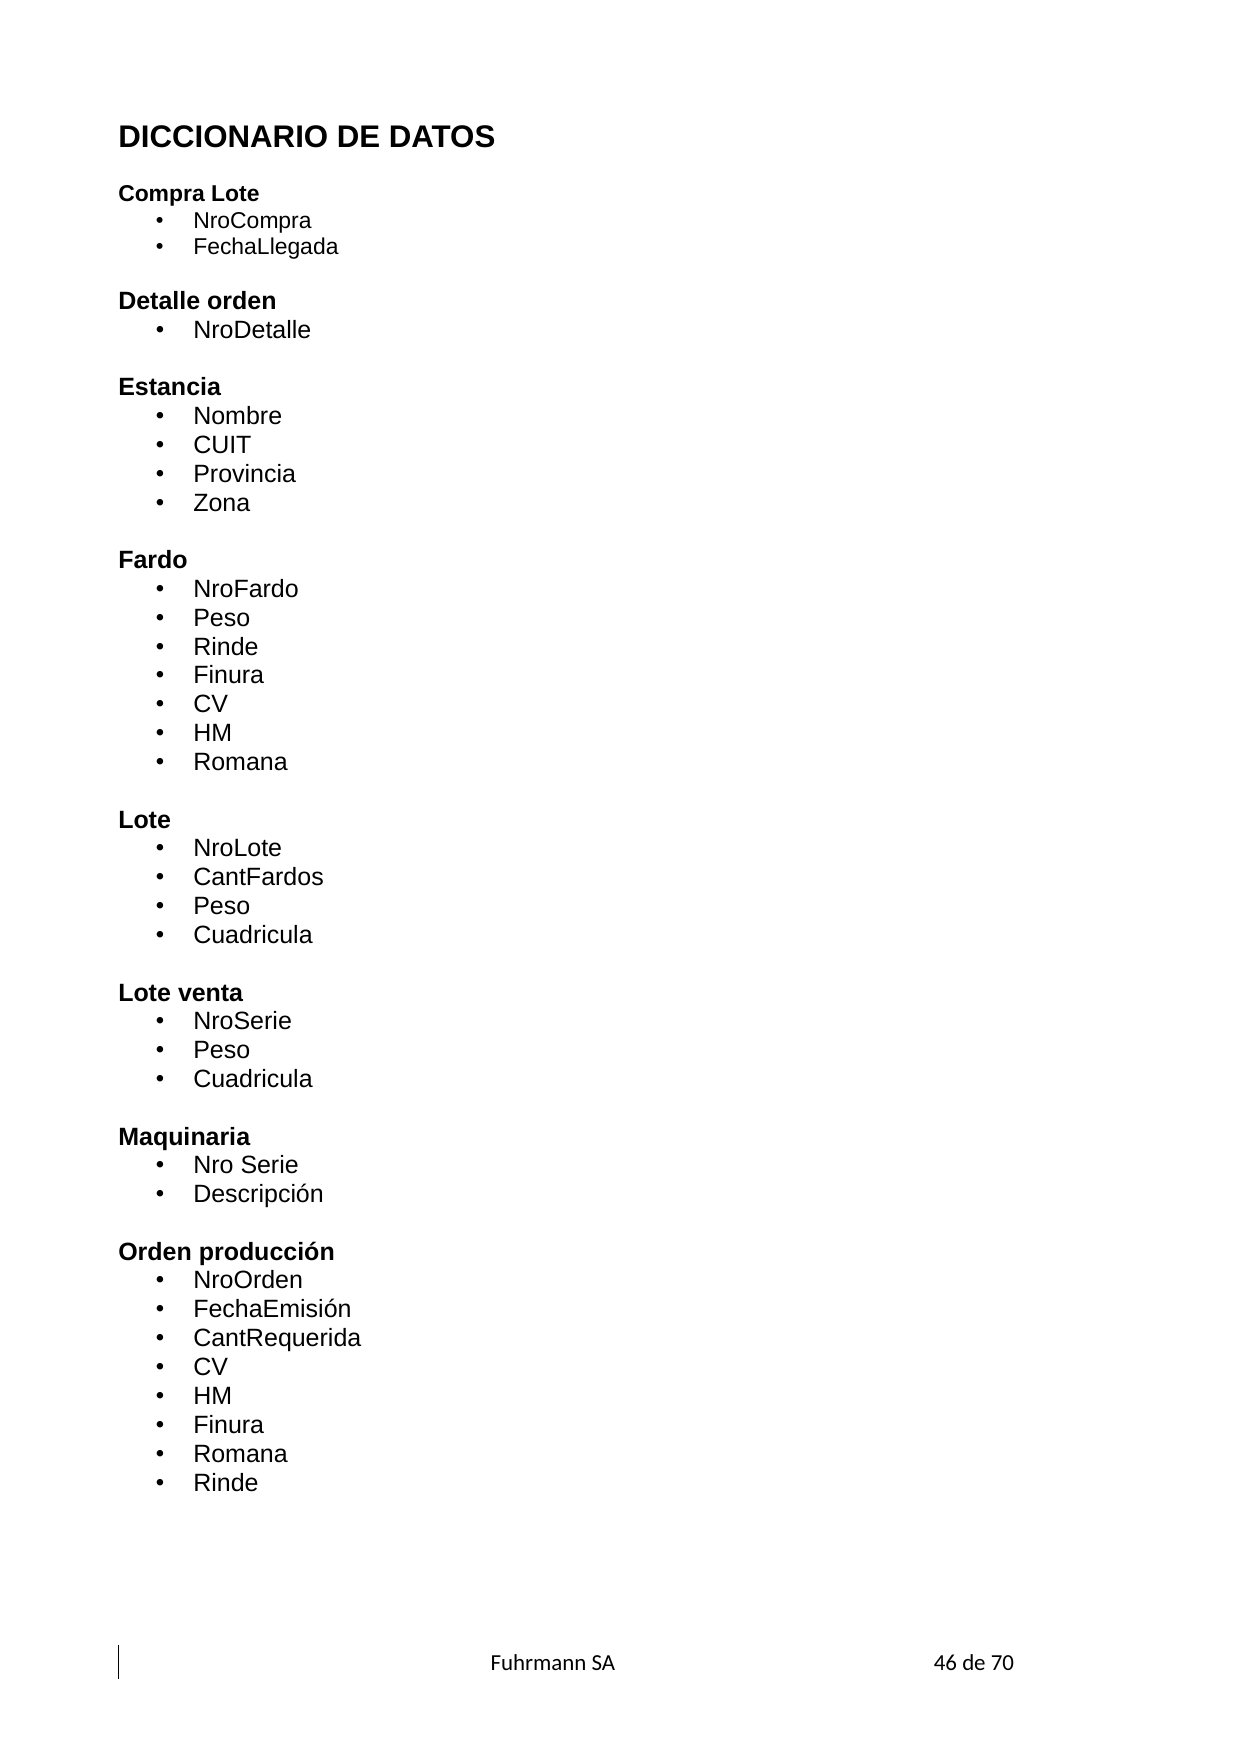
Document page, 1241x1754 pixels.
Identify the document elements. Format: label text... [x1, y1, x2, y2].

list NroCompra [156, 207, 1122, 233]
list Rinde [156, 1467, 1122, 1496]
list CantRequerida [156, 1323, 1122, 1352]
list Provincia [156, 459, 1122, 487]
list HM [156, 1381, 1122, 1410]
list NroOrden [156, 1266, 1122, 1294]
text Maquinaria [118, 1122, 1122, 1150]
list Peso [156, 603, 1122, 632]
list Cuadricula [156, 1064, 1122, 1093]
list Nombre [156, 401, 1122, 430]
list NroSerie [156, 1006, 1122, 1035]
list NroLote [156, 833, 1122, 862]
list Nro Serie [156, 1150, 1122, 1179]
list Romana [156, 747, 1122, 776]
list Zona [156, 487, 1122, 516]
list Cuadricula [156, 920, 1122, 949]
list FechaEmisión [156, 1294, 1122, 1323]
list CV [156, 689, 1122, 718]
list CV [156, 1352, 1122, 1381]
list FechaLlegada [156, 233, 1122, 259]
text Detalle orden [118, 286, 1122, 314]
list NroDetalle [156, 314, 1122, 343]
list Romana [156, 1439, 1122, 1467]
list Descripción [156, 1179, 1122, 1208]
list Peso [156, 1035, 1122, 1064]
list NroFardo [156, 574, 1122, 603]
list CantFardos [156, 862, 1122, 891]
list HM [156, 718, 1122, 747]
list Finura [156, 660, 1122, 689]
list Rinde [156, 632, 1122, 660]
list Finura [156, 1410, 1122, 1439]
text DICCIONARIO DE DATOS [118, 118, 1122, 154]
list CUIT [156, 430, 1122, 459]
text Fardo [118, 545, 1122, 574]
text Estancia [118, 372, 1122, 401]
text Orden producción [118, 1237, 1122, 1266]
list Peso [156, 891, 1122, 920]
text Compra Lote [118, 154, 1122, 207]
text Lote venta [118, 977, 1122, 1006]
text Lote [118, 804, 1122, 833]
